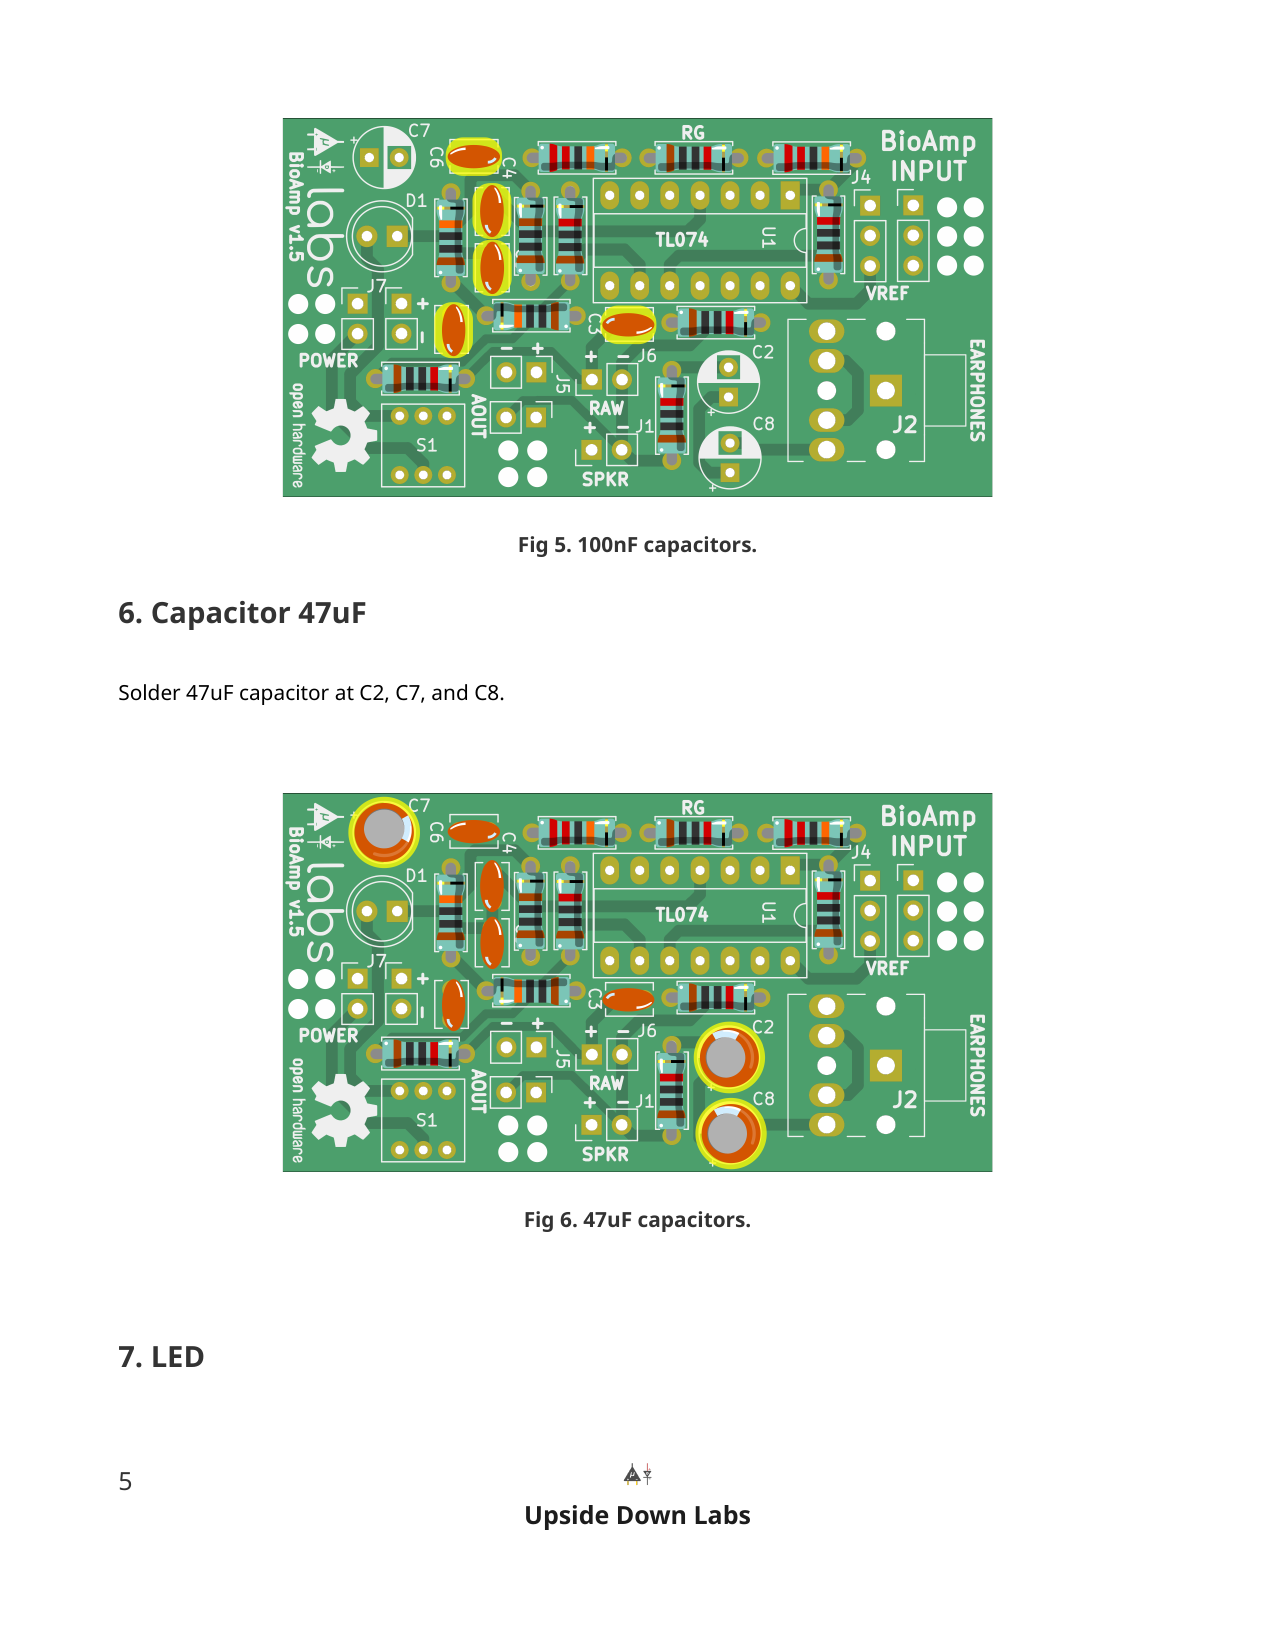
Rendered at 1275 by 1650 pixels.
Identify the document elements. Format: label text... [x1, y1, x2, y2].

picture [282, 118, 993, 497]
text Solder 47uF capacitor at C2, C7, and C8. [118, 678, 1157, 706]
text Fig 6. 47uF capacitors. [118, 1205, 1157, 1234]
text Fig 5. 100nF capacitors. [118, 530, 1157, 559]
text 7. LED [118, 1336, 1157, 1376]
text 6. Capacitor 47uF [118, 593, 1157, 632]
picture [282, 793, 993, 1172]
picture [620, 1457, 655, 1491]
